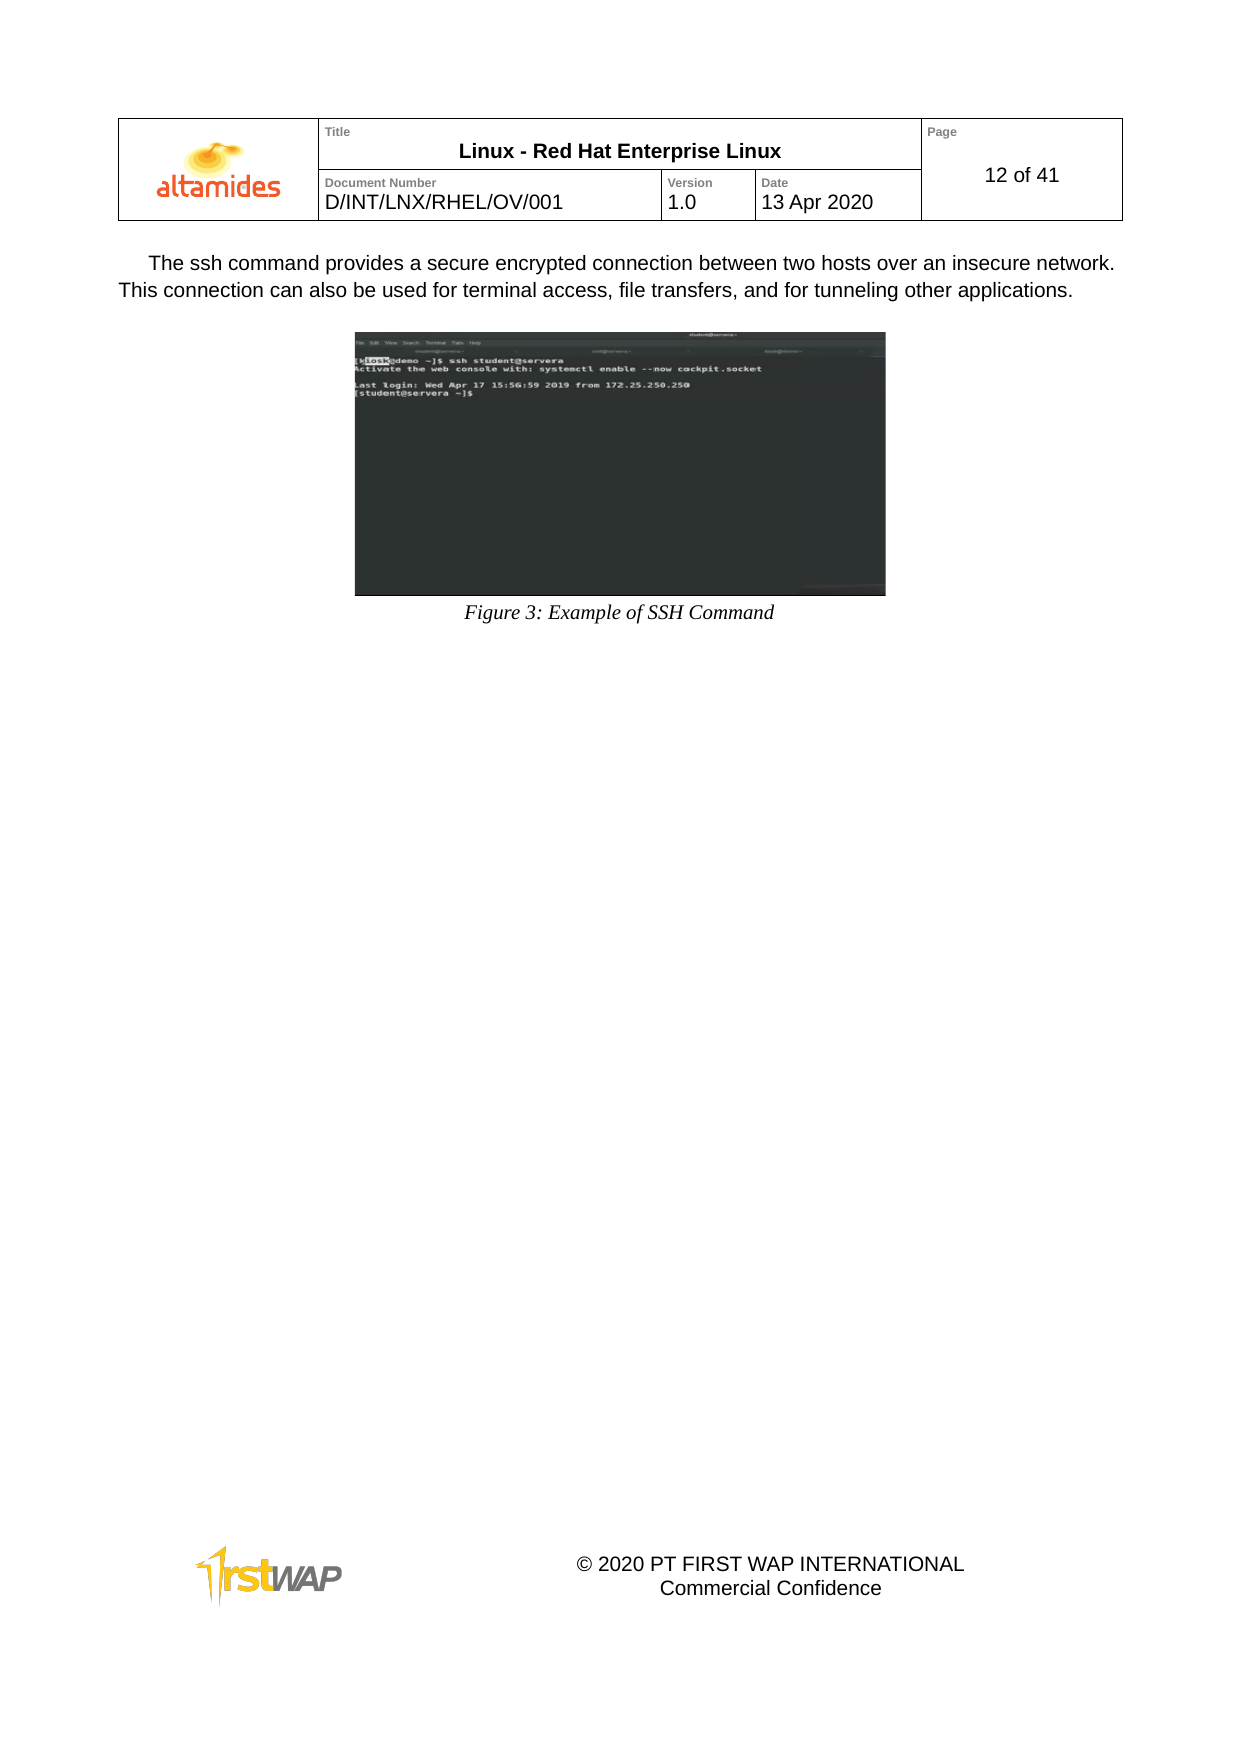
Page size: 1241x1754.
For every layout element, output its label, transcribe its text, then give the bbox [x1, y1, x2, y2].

picture [354, 332, 868, 596]
picture [195, 1546, 342, 1607]
text Figure 3: Example of SSH Command [355, 332, 886, 624]
text The ssh command provides a secure encrypted connection between two hosts over an insecure network. This connection can also be used for terminal access, file transfers, and for tunneling other applications. [118, 250, 1122, 302]
